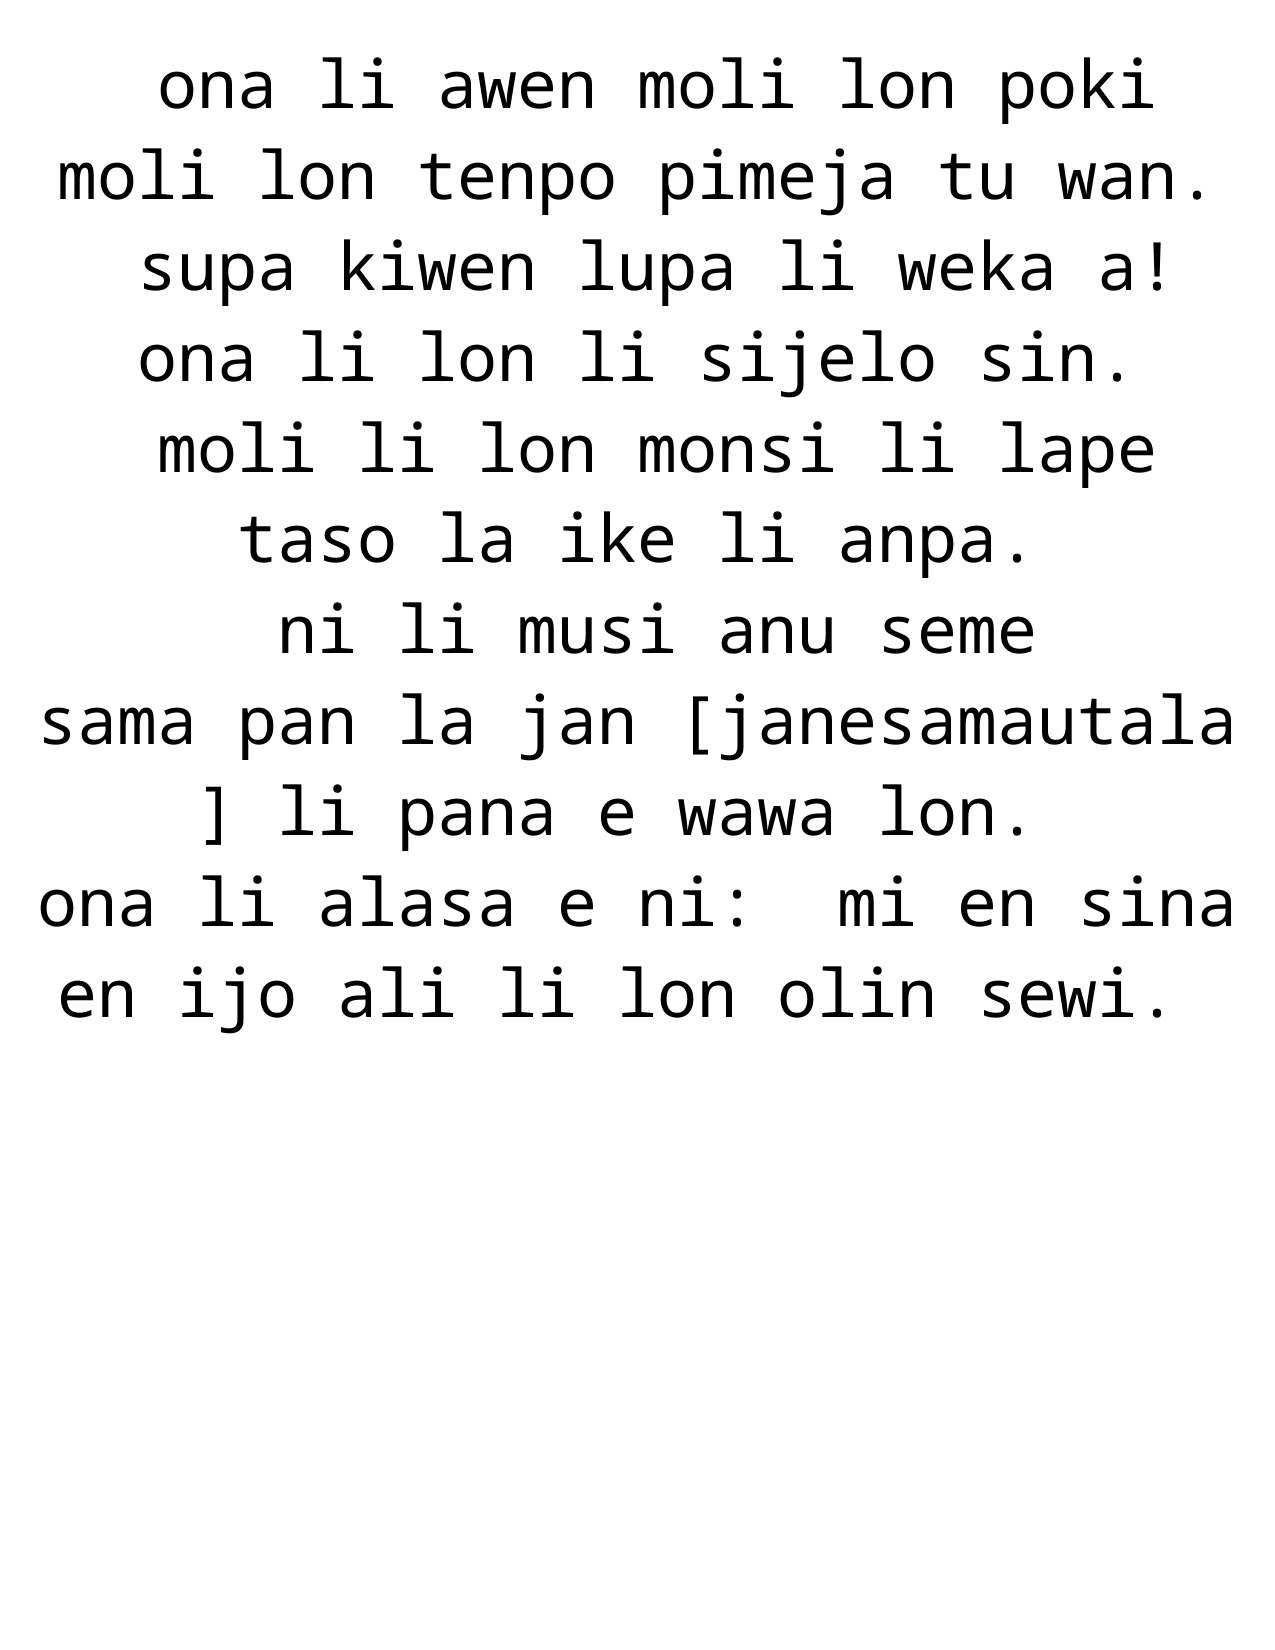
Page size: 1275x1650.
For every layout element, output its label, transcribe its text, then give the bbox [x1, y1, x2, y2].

text moli li lon monsi li lape taso la ike li anpa. [37, 401, 1237, 582]
text ona li alasa e ni: mi en sina en ijo ali li lon olin sewi. [37, 855, 1237, 1037]
text supa kiwen lupa li weka a! ona li lon li sijelo sin. [37, 219, 1237, 401]
text ni li musi anu seme [37, 582, 1237, 673]
text sama pan la jan [janesamautala ] li pana e wawa lon. [37, 673, 1237, 855]
text ona li awen moli lon poki moli lon tenpo pimeja tu wan. [37, 37, 1237, 219]
